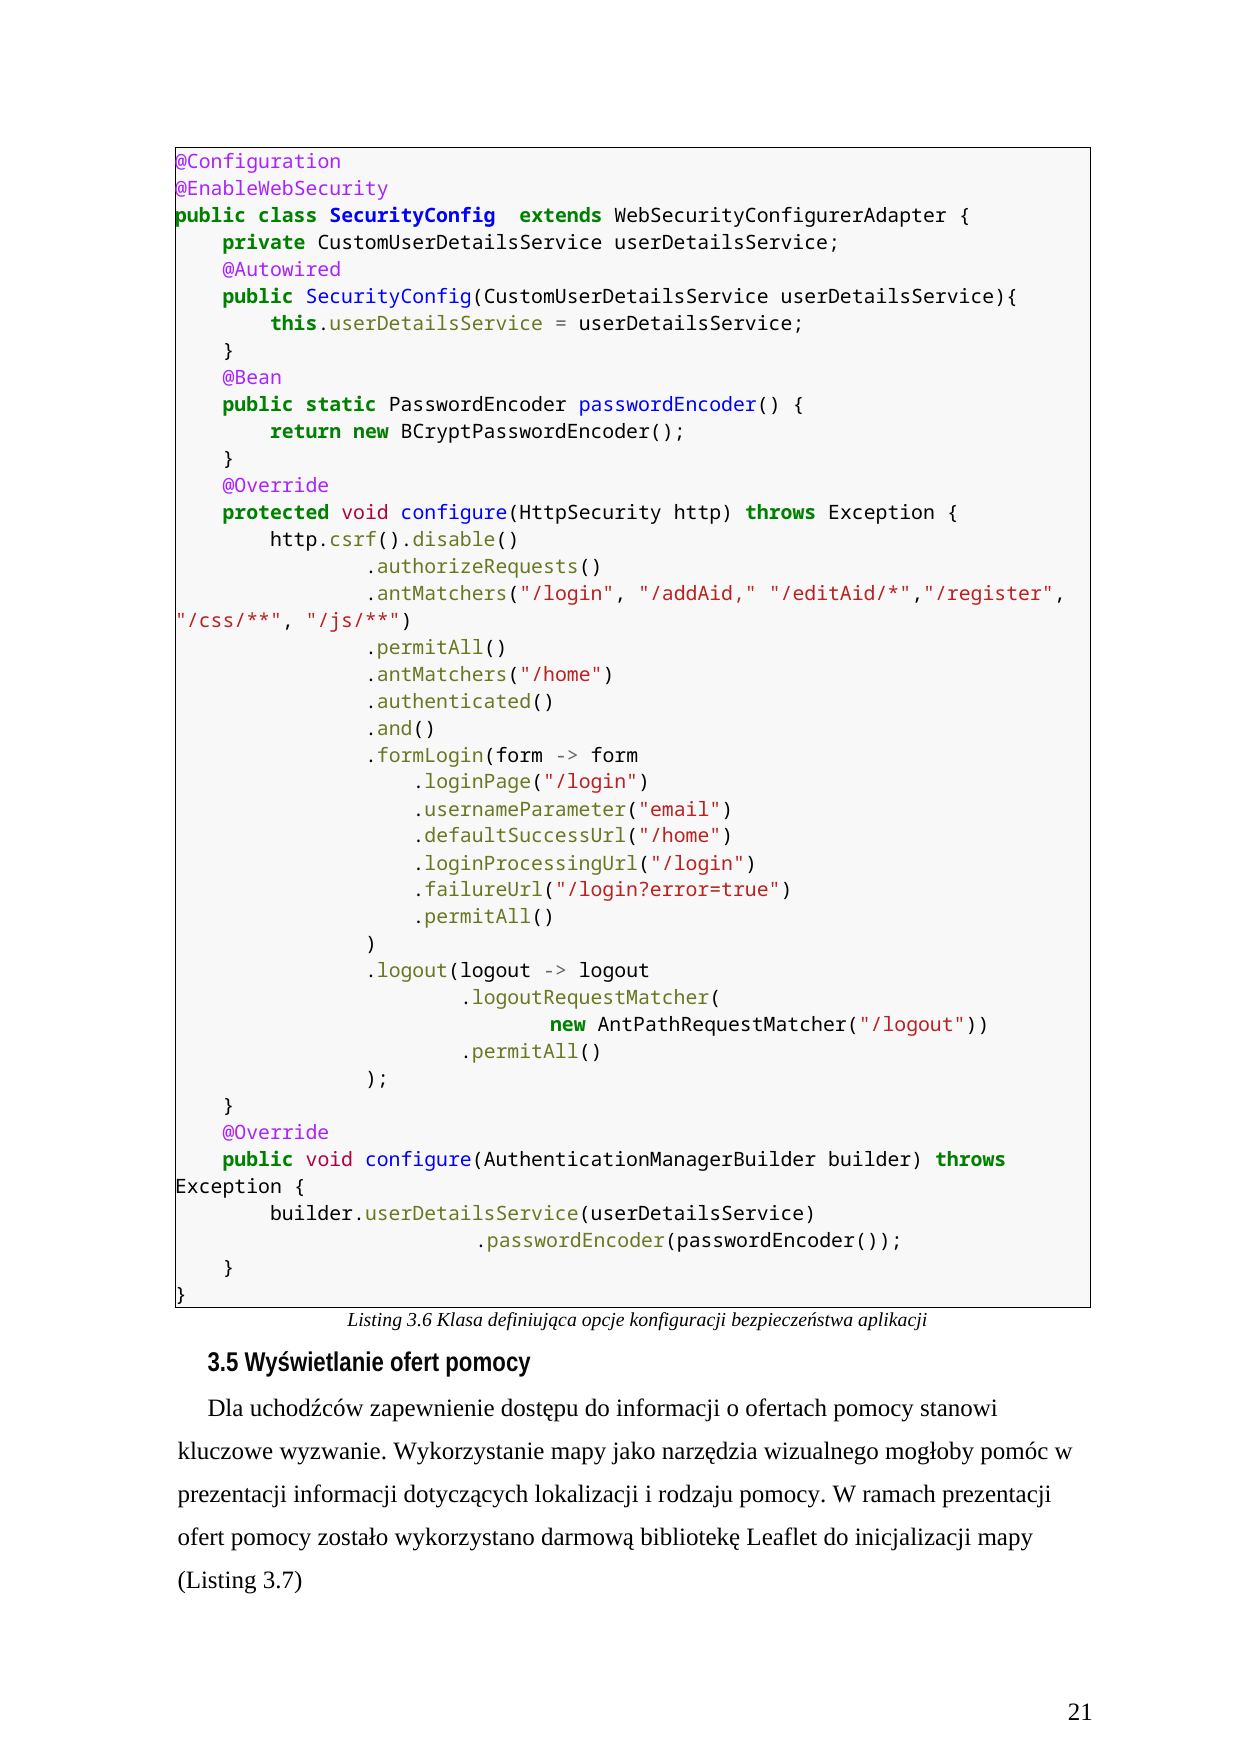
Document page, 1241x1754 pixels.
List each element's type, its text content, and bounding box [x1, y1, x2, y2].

text 3.5 Wyświetlanie ofert pomocy [177, 444, 1092, 1378]
text Listing 3.6 Klasa definiująca opcje konfiguracji bezpieczeństwa aplikacji [171, 464, 1074, 1331]
text Dla uchodźców zapewnienie dostępu do informacji o ofertach pomocy stanowi kluczowe wyzwanie. Wykorzystanie mapy jako narzędzia wizualnego mogłoby pomóc w prezentacji informacji dotyczących lokalizacji i rodzaju pomocy. W ramach prezentacji ofert pomocy zostało wykorzystano darmową bibliotekę Leaflet do inicjalizacji mapy (Listing 3.7) [177, 1393, 1092, 1594]
